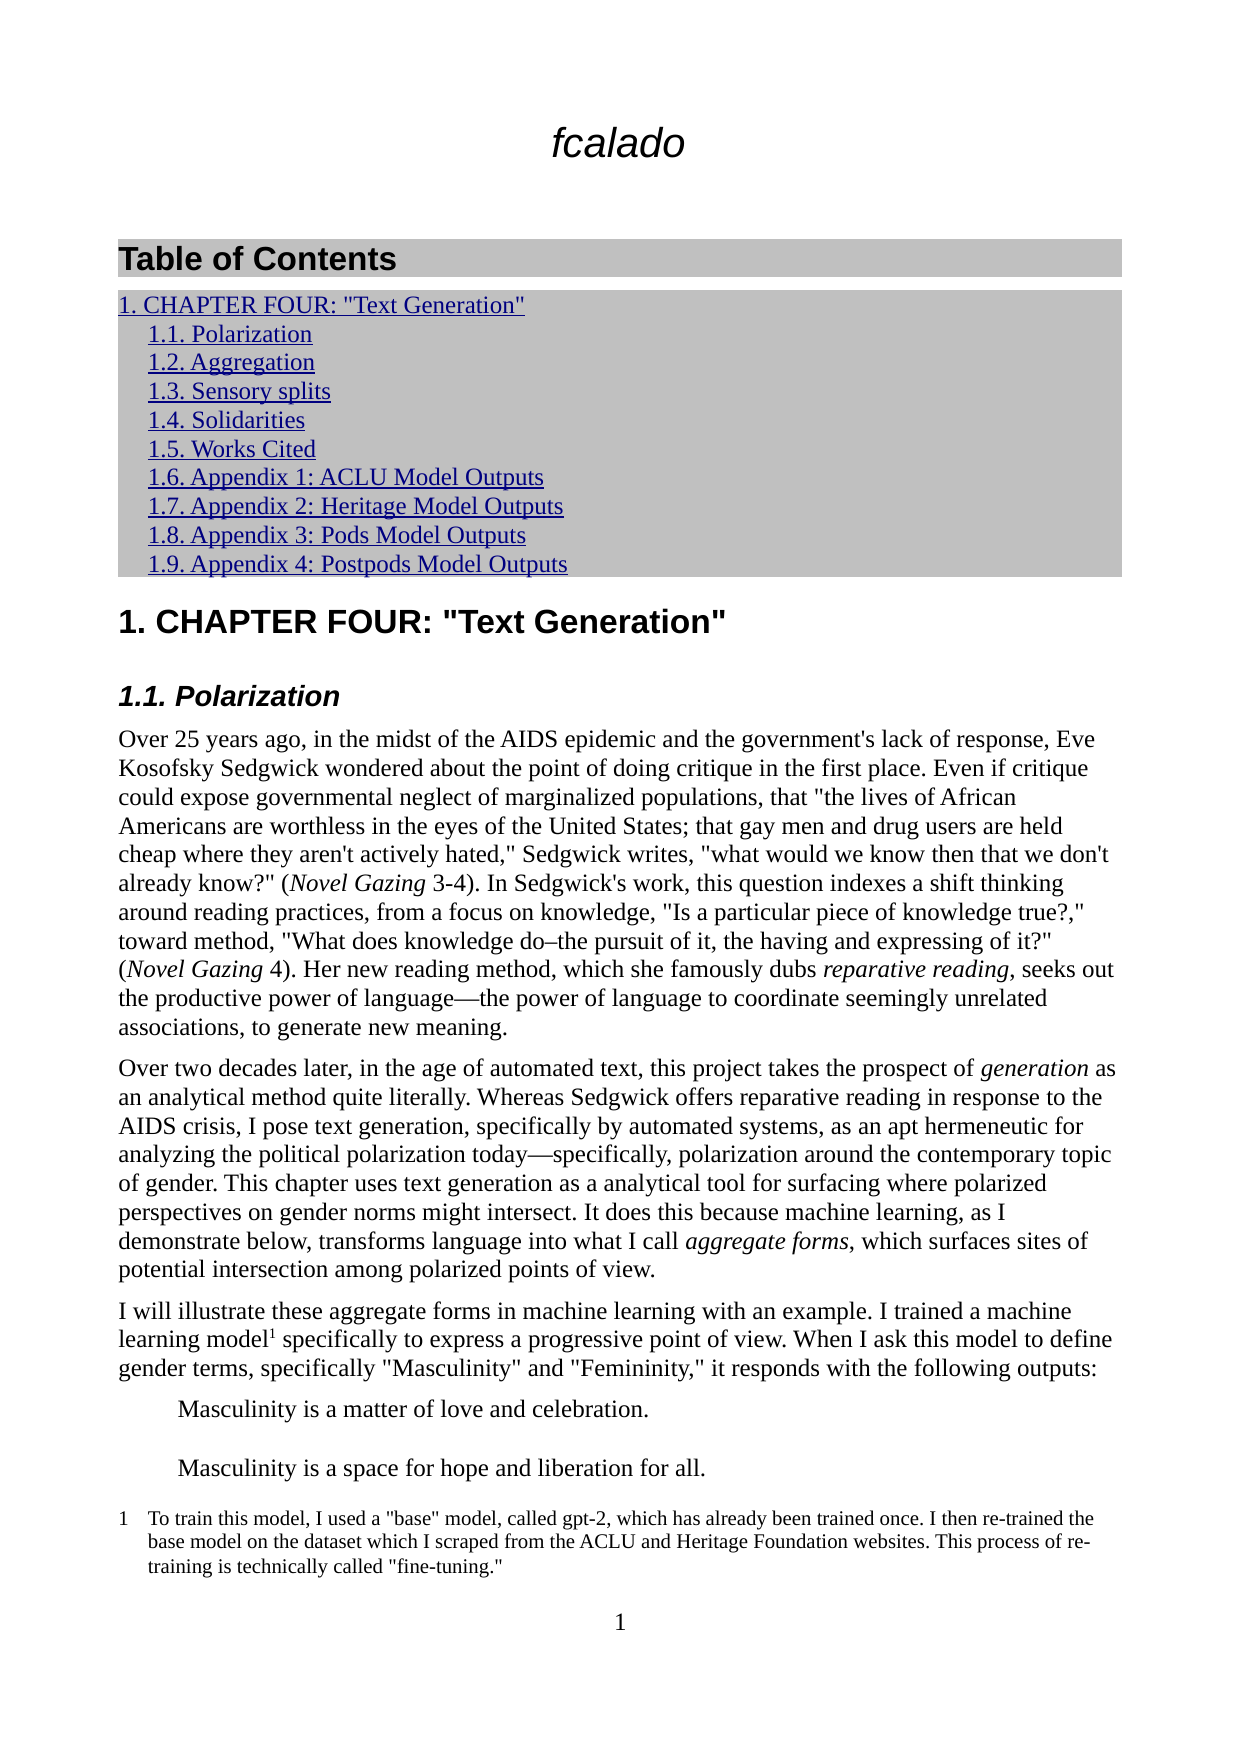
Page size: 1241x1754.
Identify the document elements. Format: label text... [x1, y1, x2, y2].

subtitle CHAPTER FOUR: "Text Generation" [118, 602, 1122, 641]
text Over 25 years ago, in the midst of the AIDS epidemic and the government's lack of response, Eve Kosofsky Sedgwick wondered about the point of doing critique in the first place. Even if critique could expose governmental neglect of marginalized populations, that "the lives of African Americans are worthless in the eyes of the United States; that gay men and drug users are held cheap where they aren't actively hated," Sedgwick writes, "what would we know then that we don't already know?" (Novel Gazing 3-4). In Sedgwick's work, this question indexes a shift thinking around reading practices, from a focus on knowledge, "Is a particular piece of knowledge true?," toward method, "What does knowledge do–the pursuit of it, the having and expressing of it?" (Novel Gazing 4). Her new reading method, which she famously dubs reparative reading, seeks out the productive power of language—the power of language to coordinate seemingly unrelated associations, to generate new meaning. [118, 724, 1122, 1041]
subtitle fcalado [118, 118, 1122, 166]
text Over two decades later, in the age of automated text, this project takes the prospect of generation as an analytical method quite literally. Whereas Sedgwick offers reparative reading in response to the AIDS crisis, I pose text generation, specifically by automated systems, as an apt hermeneutic for analyzing the political polarization today—specifically, polarization around the contemporary topic of gender. This chapter uses text generation as a analytical tool for surfacing where polarized perspectives on gender norms might intersect. It does this because machine learning, as I demonstrate below, transforms language into what I call aggregate forms, which surfaces sites of potential intersection among polarized points of view. [118, 1053, 1122, 1283]
text 1.3. Sensory splits [148, 376, 1122, 405]
text 1.9. Appendix 4: Postpods Model Outputs [148, 549, 1122, 577]
text 1.2. Aggregation [148, 347, 1122, 376]
subtitle Table of Contents [118, 239, 1122, 277]
text I will illustrate these aggregate forms in machine learning with an example. I trained a machine learning model specifically to express a progressive point of view. When I ask this model to define gender terms, specifically "Masculinity" and "Femininity," it responds with the following outputs: [118, 1296, 1122, 1382]
text Masculinity is a matter of love and celebration. [177, 1394, 1063, 1423]
text 1.8. Appendix 3: Pods Model Outputs [148, 520, 1122, 549]
text 1.4. Solidarities [148, 405, 1122, 434]
text 1.1. Polarization [148, 319, 1122, 347]
text 1.7. Appendix 2: Heritage Model Outputs [148, 491, 1122, 520]
subtitle Polarization [118, 678, 1122, 712]
text To train this model, I used a "base" model, called gpt-2, which has already been trained once. I then re-trained the base model on the dataset which I scraped from the ACLU and Heritage Foundation websites. This process of re-training is technically called "fine-tuning." [118, 1505, 1122, 1578]
text Masculinity is a space for hope and liberation for all. [177, 1453, 1063, 1482]
text 1.5. Works Cited [148, 434, 1122, 462]
text 1. CHAPTER FOUR: "Text Generation" [118, 290, 1122, 319]
text 1.6. Appendix 1: ACLU Model Outputs [148, 462, 1122, 491]
